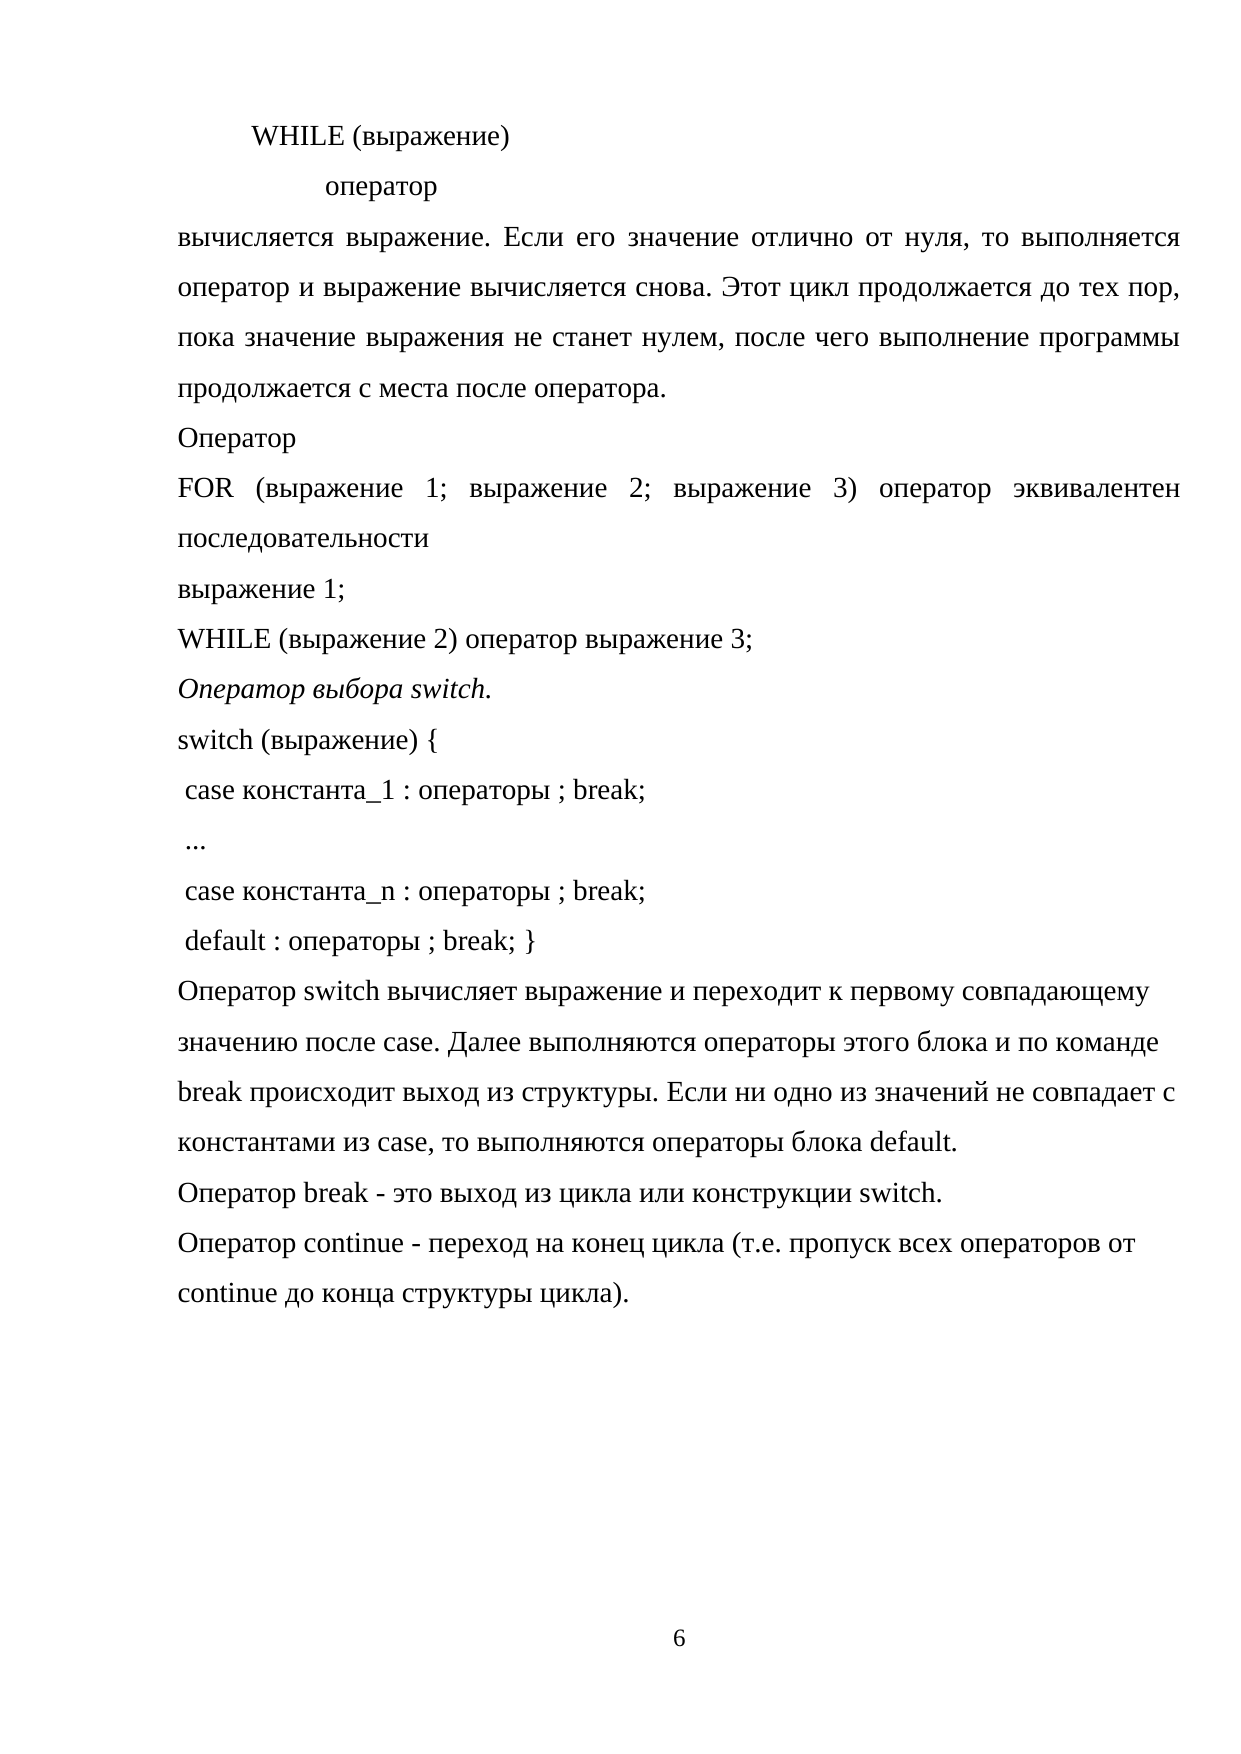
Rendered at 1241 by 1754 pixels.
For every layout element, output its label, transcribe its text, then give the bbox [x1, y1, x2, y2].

text case константа_1 : операторы ; break; [177, 772, 1181, 806]
text WHILE (выражение) [177, 118, 1181, 152]
text Оператор break - это выход из цикла или конструкции switch. [177, 1175, 1181, 1208]
text continue до конца структуры цикла). [177, 1275, 1181, 1309]
text default : операторы ; break; } [177, 923, 1181, 957]
text WHILE (выражение 2) оператор выражение 3; [177, 621, 1181, 655]
text значению после case. Далее выполняются операторы этого блока и по команде [177, 1024, 1181, 1057]
text FOR (выражение 1; выражение 2; выражение 3) оператор эквивалентен последовательности [177, 470, 1181, 554]
text Оператор switch вычисляет выражение и переходит к первому совпадающему [177, 973, 1181, 1007]
text оператор [177, 168, 1181, 202]
text break происходит выход из структуры. Если ни одно из значений не совпадает с [177, 1074, 1181, 1108]
text вычисляется выражение. Если его значение отлично от нуля, то выполняется оператор и выражение вычисляется снова. Этот цикл продолжается до тех пор, пока значение выражения не станет нулем, после чего выполнение программы продолжается с места после оператора. [177, 219, 1181, 403]
text Оператор [177, 420, 1181, 453]
text switch (выражение) { [177, 722, 1181, 755]
text ... [177, 822, 1181, 856]
text выражение 1; [177, 571, 1181, 604]
text Оператор выбора switch. [177, 672, 1181, 705]
text case константа_n : операторы ; break; [177, 873, 1181, 906]
text константами из case, то выполняются операторы блока default. [177, 1124, 1181, 1158]
text Оператор continue - переход на конец цикла (т.е. пропуск всех операторов от [177, 1225, 1181, 1258]
